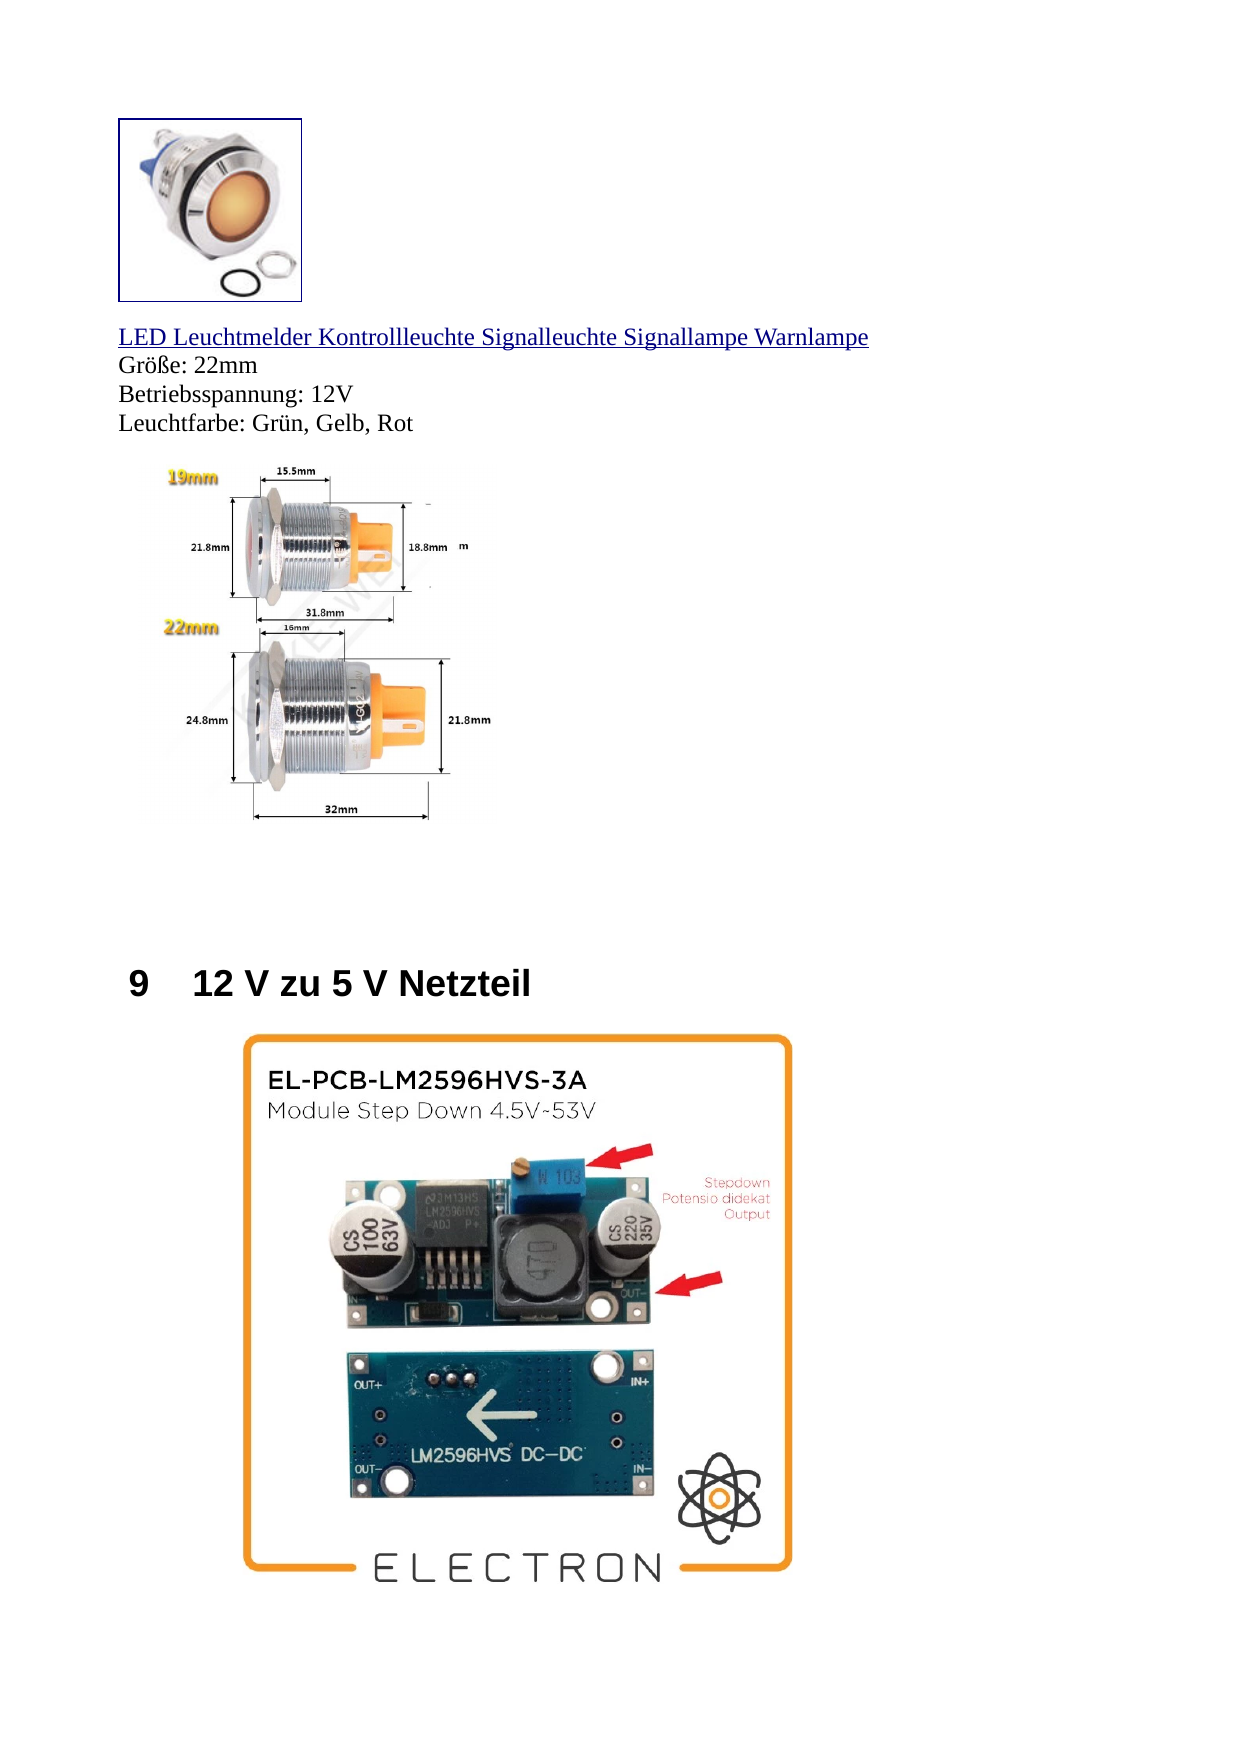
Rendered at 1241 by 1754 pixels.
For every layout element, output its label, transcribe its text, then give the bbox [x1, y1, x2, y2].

subtitle 12 V zu 5 V Netzteil [118, 961, 1122, 1004]
picture [120, 120, 301, 301]
picture [137, 464, 497, 824]
text Leuchtfarbe: Grün, Gelb, Rot [118, 408, 1122, 437]
text Betriebsspannung: 12V [118, 379, 1122, 408]
text Größe: 22mm [118, 351, 1122, 379]
picture [242, 1033, 793, 1584]
text LED Leuchtmelder Kontrollleuchte Signalleuchte Signallampe Warnlampe [118, 322, 1122, 351]
